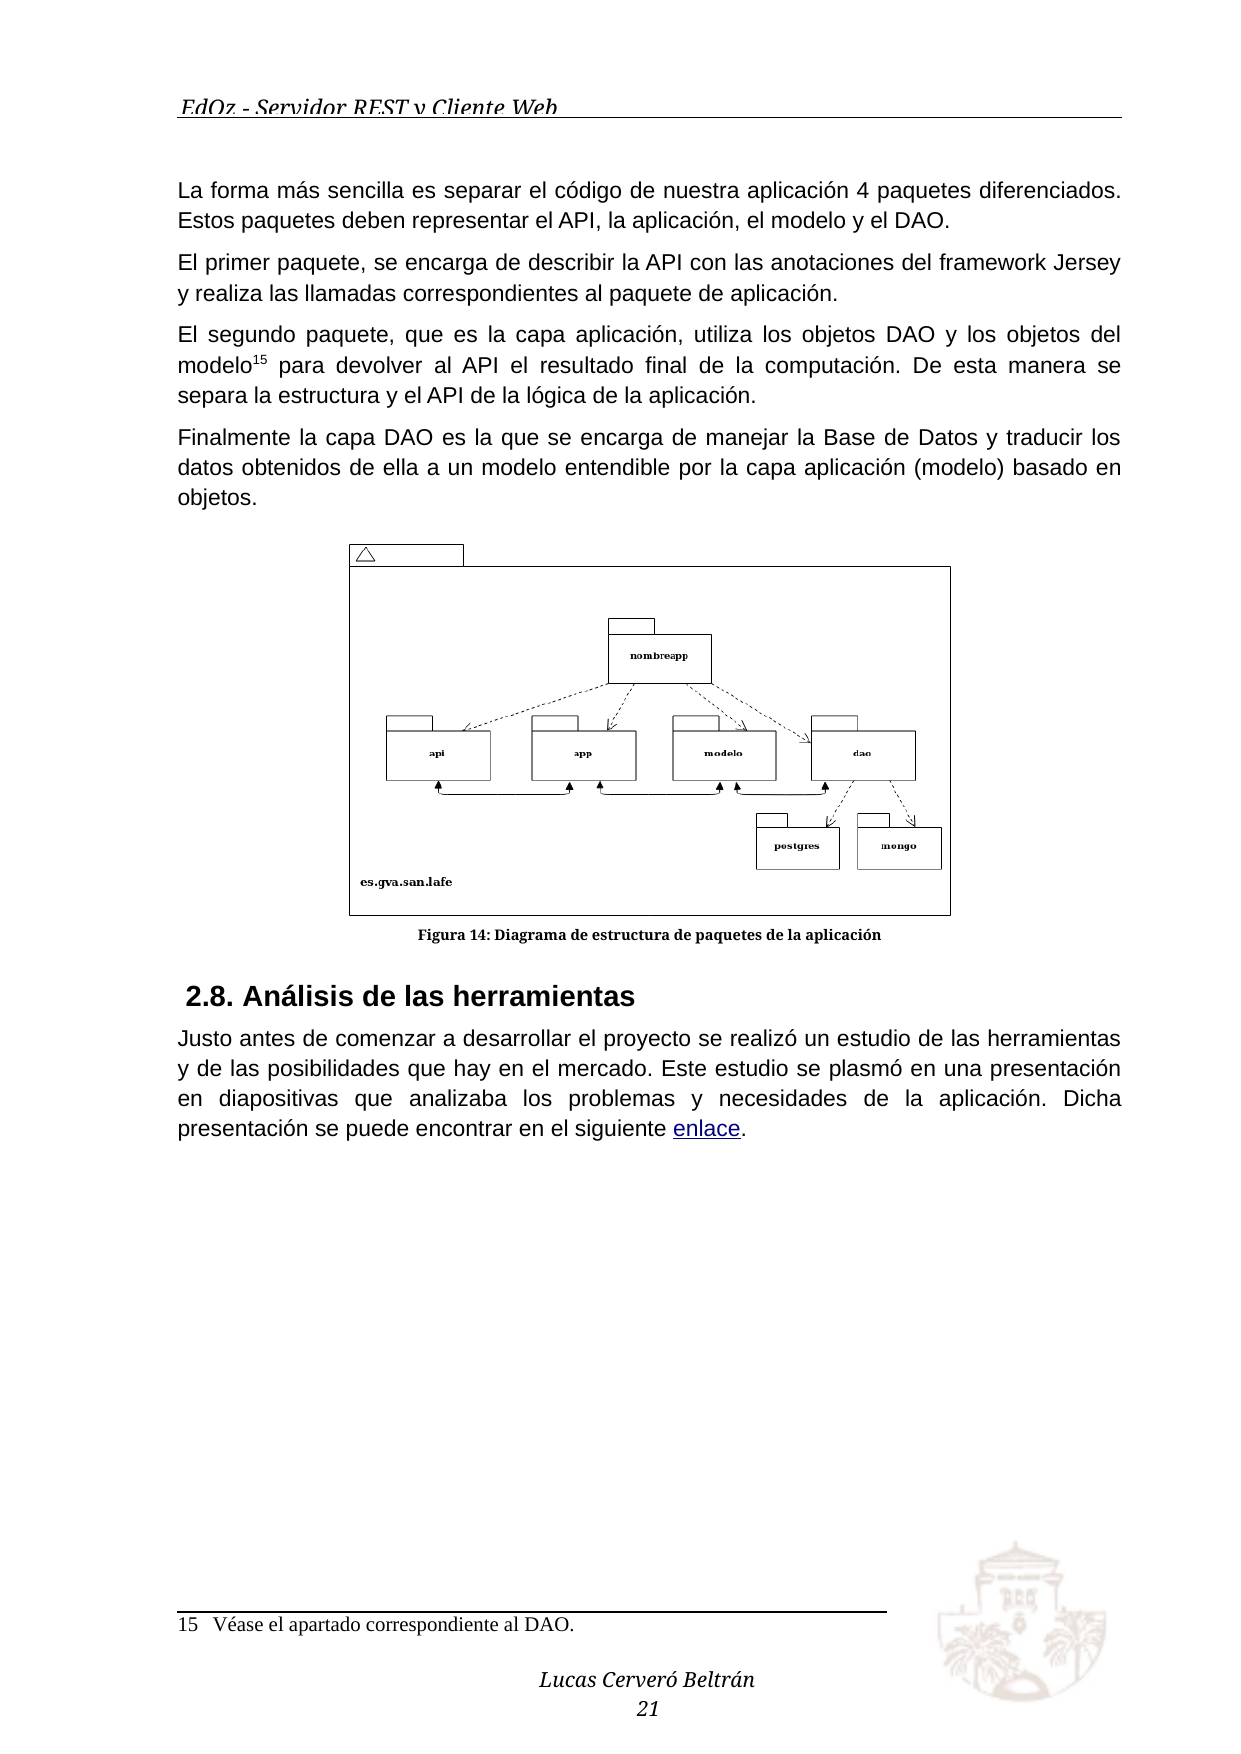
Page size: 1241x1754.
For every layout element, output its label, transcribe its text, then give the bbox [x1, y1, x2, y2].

text La forma más sencilla es separar el código de nuestra aplicación 4 paquetes diferenciados. Estos paquetes deben representar el API, la aplicación, el modelo y el DAO. [177, 177, 1122, 234]
text Finalmente la capa DAO es la que se encarga de manejar la Base de Datos y traducir los datos obtenidos de ella a un modelo entendible por la capa aplicación (modelo) basado en objetos. [177, 424, 1122, 511]
picture [343, 538, 956, 921]
list Análisis de las herramientas [177, 979, 1122, 1013]
text Véase el apartado correspondiente al DAO. [177, 1612, 1122, 1636]
text El segundo paquete, que es la capa aplicación, utiliza los objetos DAO y los objetos del modelo para devolver al API el resultado final de la computación. De esta manera se separa la estructura y el API de la lógica de la aplicación. [177, 321, 1122, 408]
text El primer paquete, se encarga de describir la API con las anotaciones del framework Jersey y realiza las llamadas correspondientes al paquete de aplicación. [177, 249, 1122, 306]
text Figura 14: Diagrama de estructura de paquetes de la aplicación [343, 921, 956, 944]
text Justo antes de comenzar a desarrollar el proyecto se realizó un estudio de las herramientas y de las posibilidades que hay en el mercado. Este estudio se plasmó en una presentación en diapositivas que analizaba los problemas y necesidades de la aplicación. Dicha presentación se puede encontrar en el siguiente enlace. [177, 1025, 1122, 1142]
